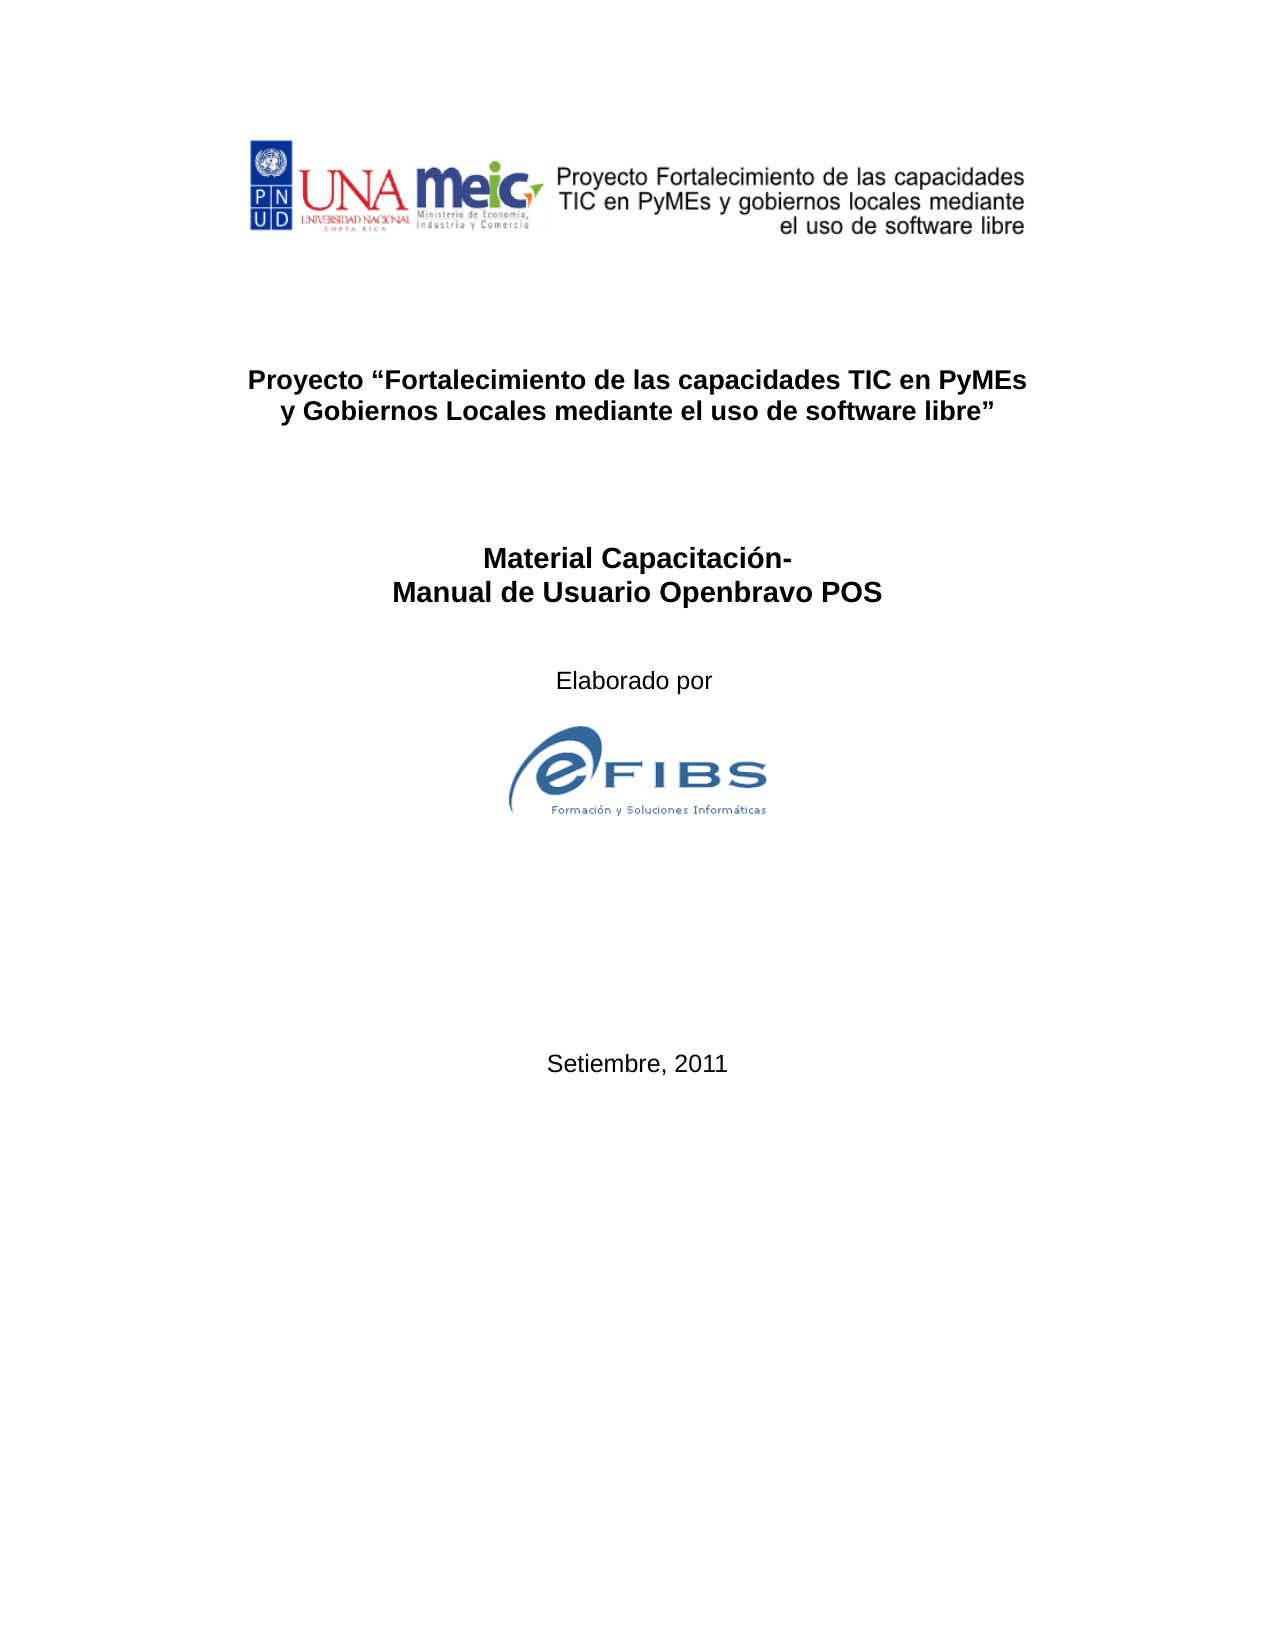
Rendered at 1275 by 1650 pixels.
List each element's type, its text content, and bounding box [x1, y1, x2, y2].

text Proyecto “Fortalecimiento de las capacidades TIC en PyMEs [118, 364, 1157, 395]
text Elaborado por [118, 666, 1157, 695]
text y Gobiernos Locales mediante el uso de software libre” [118, 395, 1157, 427]
text Setiembre, 2011 [118, 1049, 1157, 1078]
text Manual de Usuario Openbravo POS [118, 575, 1157, 609]
text Material Capacitación- [118, 542, 1157, 575]
